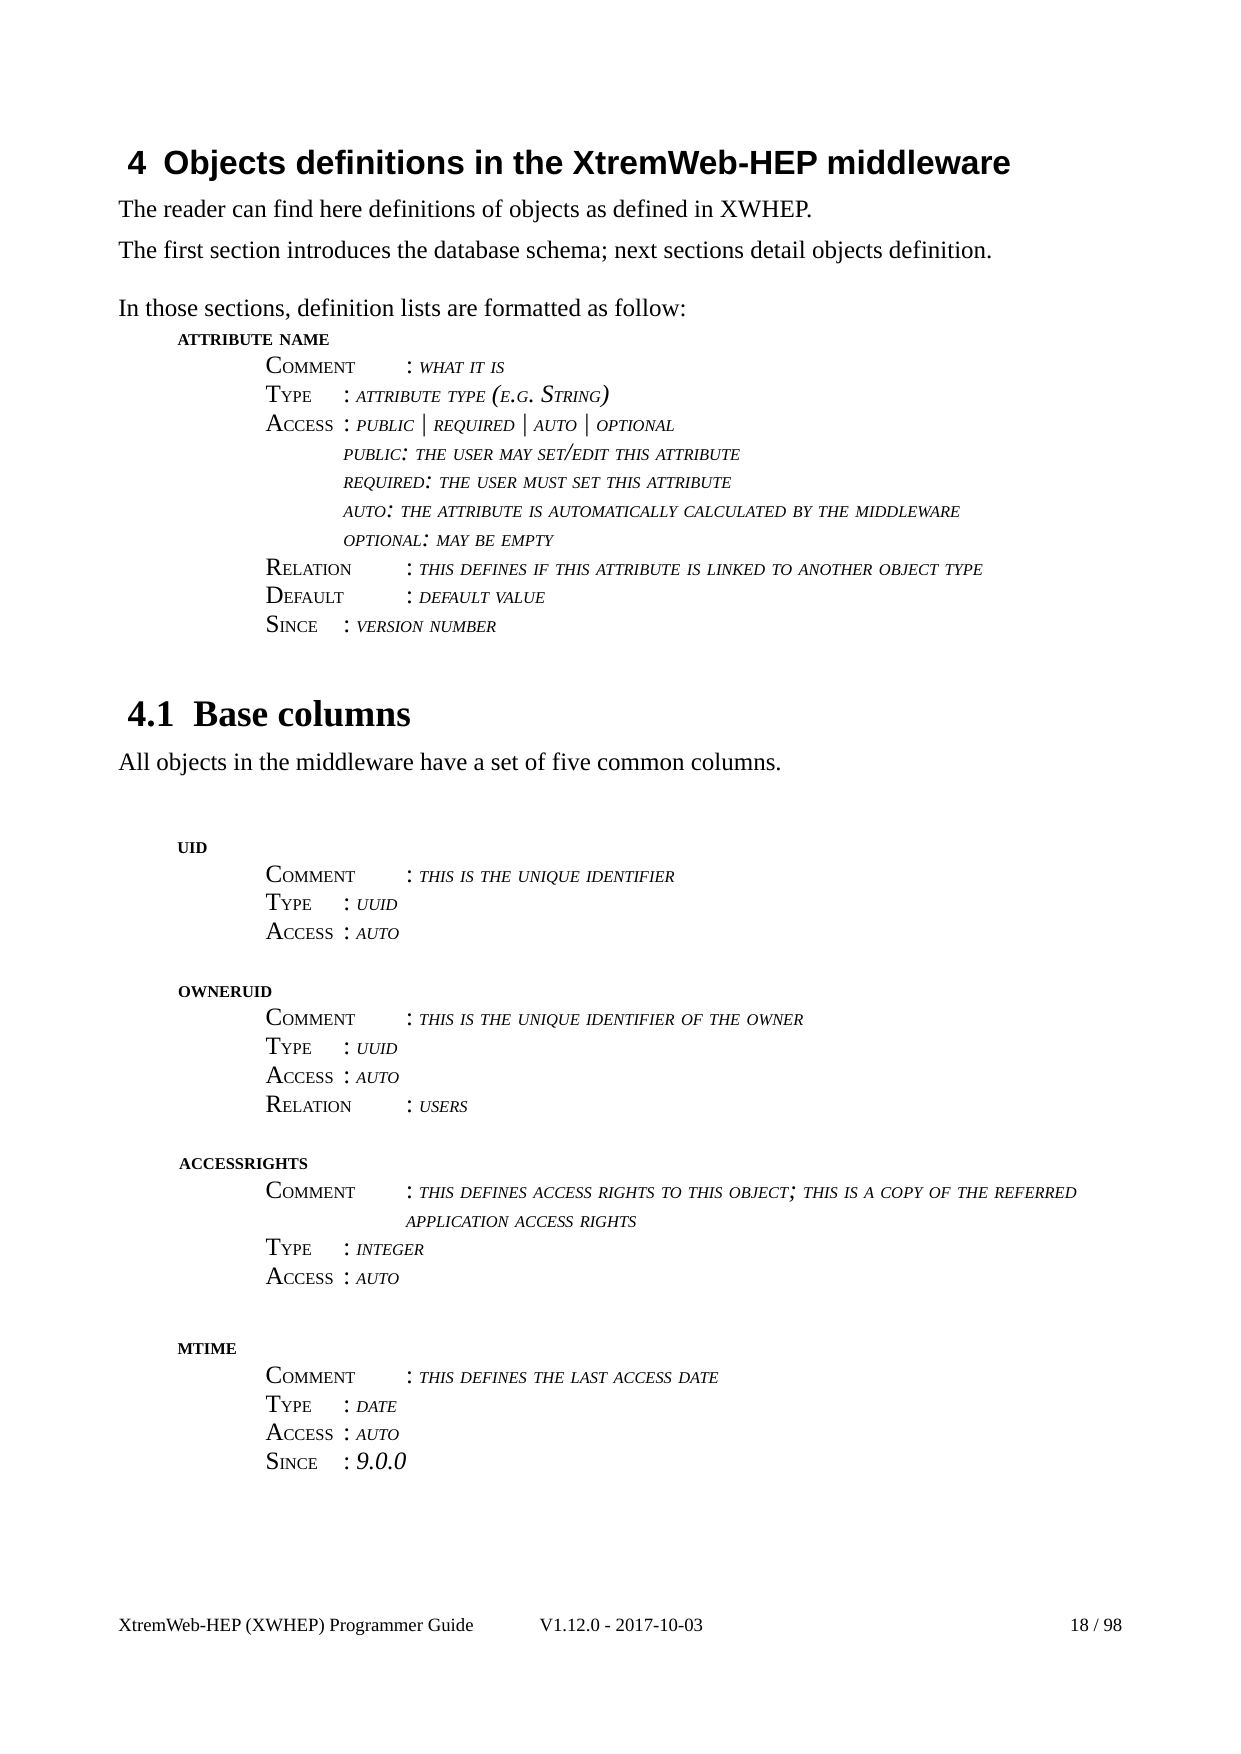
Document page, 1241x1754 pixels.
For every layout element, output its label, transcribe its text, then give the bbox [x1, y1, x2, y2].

text Comment : this is the unique identifier of the owner [265, 1002, 1122, 1031]
text Default : default value [265, 581, 1122, 609]
text Access : public | required | auto | optional [265, 408, 1122, 437]
text Relation : users [265, 1089, 1122, 1117]
text Since : 9.0.0 [265, 1446, 1122, 1475]
text optional: may be empty [265, 523, 1122, 552]
text public: the user may set/edit this attribute [265, 437, 1122, 466]
text Type : integer [265, 1232, 1122, 1261]
text All objects in the middleware have a set of five common columns. [118, 747, 1122, 776]
text Comment : this defines the last access date [265, 1360, 1122, 1389]
text mtime [177, 1331, 1122, 1360]
text The reader can find here definitions of objects as defined in XWHEP. [118, 194, 1122, 223]
text Type : uuid [265, 887, 1122, 916]
text In those sections, definition lists are formatted as follow: [118, 293, 1122, 322]
text auto: the attribute is automatically calculated by the middleware [265, 494, 1122, 523]
text Comment : this is the unique identifier [265, 859, 1122, 887]
text Type : attribute type (e.g. String) [265, 379, 1122, 408]
text Access : auto [265, 916, 1122, 945]
text attribute name [177, 322, 1122, 351]
text owneruid [178, 974, 1122, 1002]
text Type : date [265, 1389, 1122, 1417]
text Comment : this defines access rights to this object; this is a copy of the referred application access rights [265, 1175, 1122, 1232]
text Type : uuid [265, 1031, 1122, 1060]
text Access : auto [265, 1261, 1122, 1290]
text Since : version number [265, 609, 1122, 638]
text required: the user must set this attribute [265, 466, 1122, 494]
text accessrights [179, 1146, 1122, 1175]
subtitle Base columns [118, 692, 1122, 735]
text Relation : this defines if this attribute is linked to another object type [265, 552, 1122, 581]
text Access : auto [265, 1417, 1122, 1446]
text The first section introduces the database schema; next sections detail objects definition. [118, 236, 1122, 264]
text Access : auto [265, 1060, 1122, 1089]
text uid [118, 830, 1122, 859]
text Comment : what it is [265, 351, 1122, 379]
subtitle Objects definitions in the XtremWeb-HEP middleware [118, 143, 1122, 182]
